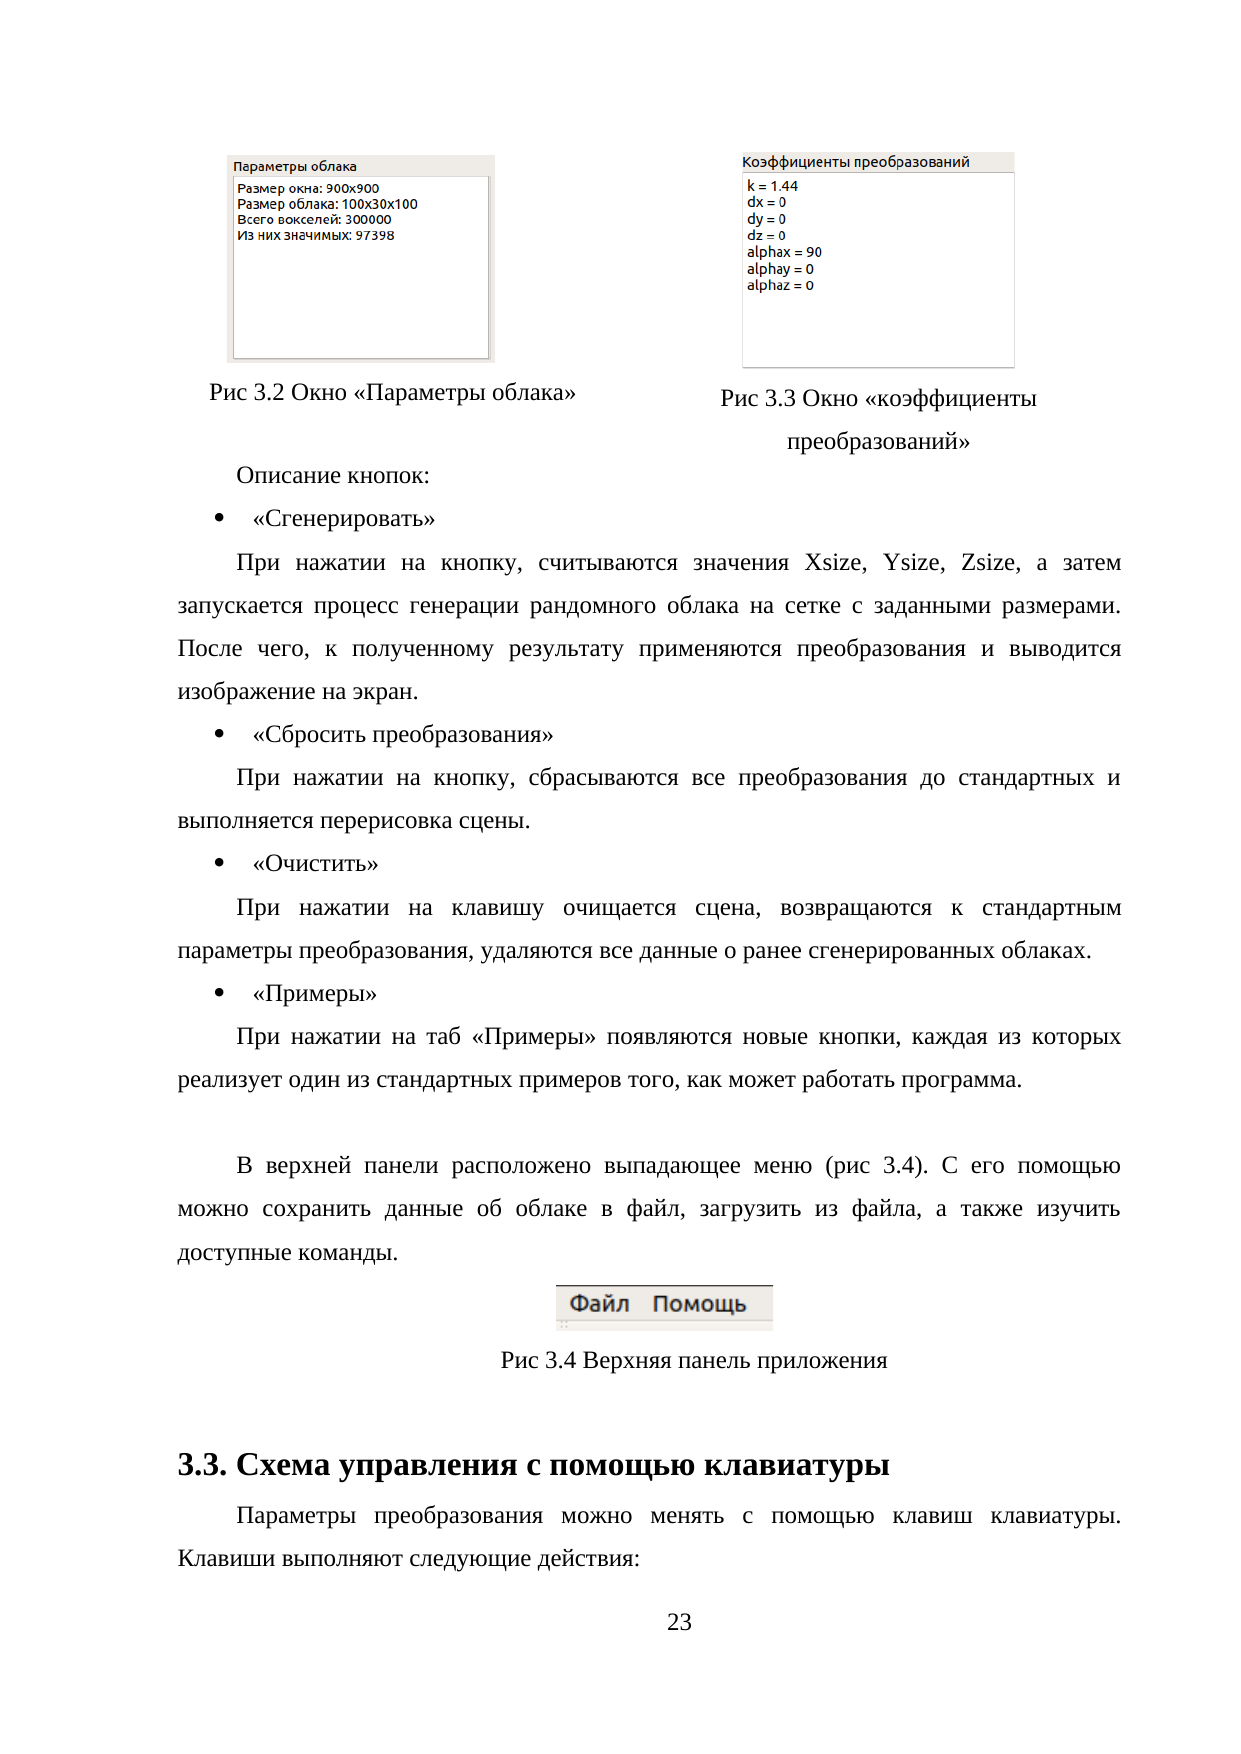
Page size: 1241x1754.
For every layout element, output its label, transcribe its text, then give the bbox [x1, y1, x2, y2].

picture [226, 155, 495, 363]
picture [556, 1285, 774, 1331]
table_header Рис 3.2 Окно «Параметры облака» [151, 147, 635, 460]
text При нажатии на клавишу очищается сцена, возвращаются к стандартным параметры преобразования, удаляются все данные о ранее сгенерированных облаках. [177, 892, 1122, 963]
text При нажатии на кнопку, считываются значения Xsize, Ysize, Zsize, а затем запускается процесс генерации рандомного облака на сетке с заданными размерами. После чего, к полученному результату применяются преобразования и выводится изображение на экран. [177, 547, 1122, 705]
list «Очистить» [215, 848, 1122, 877]
list «Примеры» [215, 978, 1122, 1007]
list «Сбросить преобразования» [215, 719, 1122, 748]
table_header Рис 3.3 Окно «коэффициенты преобразований» [635, 147, 1122, 460]
subtitle 3.3. Схема управления с помощью клавиатуры [177, 1444, 1122, 1482]
text Параметры преобразования можно менять с помощью клавиш клавиатуры. Клавиши выполняют следующие действия: [177, 1500, 1122, 1572]
table_header Рис 3.4 Верхняя панель приложения [177, 1280, 1152, 1380]
list «Сгенерировать» [215, 503, 1122, 532]
text Описание кнопок: [177, 460, 1122, 489]
text В верхней панели расположено выпадающее меню (рис 3.4). С его помощью можно сохранить данные об облаке в файл, загрузить из файла, а также изучить доступные команды. [177, 1150, 1122, 1265]
text При нажатии на таб «Примеры» появляются новые кнопки, каждая из которых реализует один из стандартных примеров того, как может работать программа. [177, 1021, 1122, 1093]
text При нажатии на кнопку, сбрасываются все преобразования до стандартных и выполняется перерисовка сцены. [177, 762, 1122, 834]
picture [742, 152, 1015, 369]
